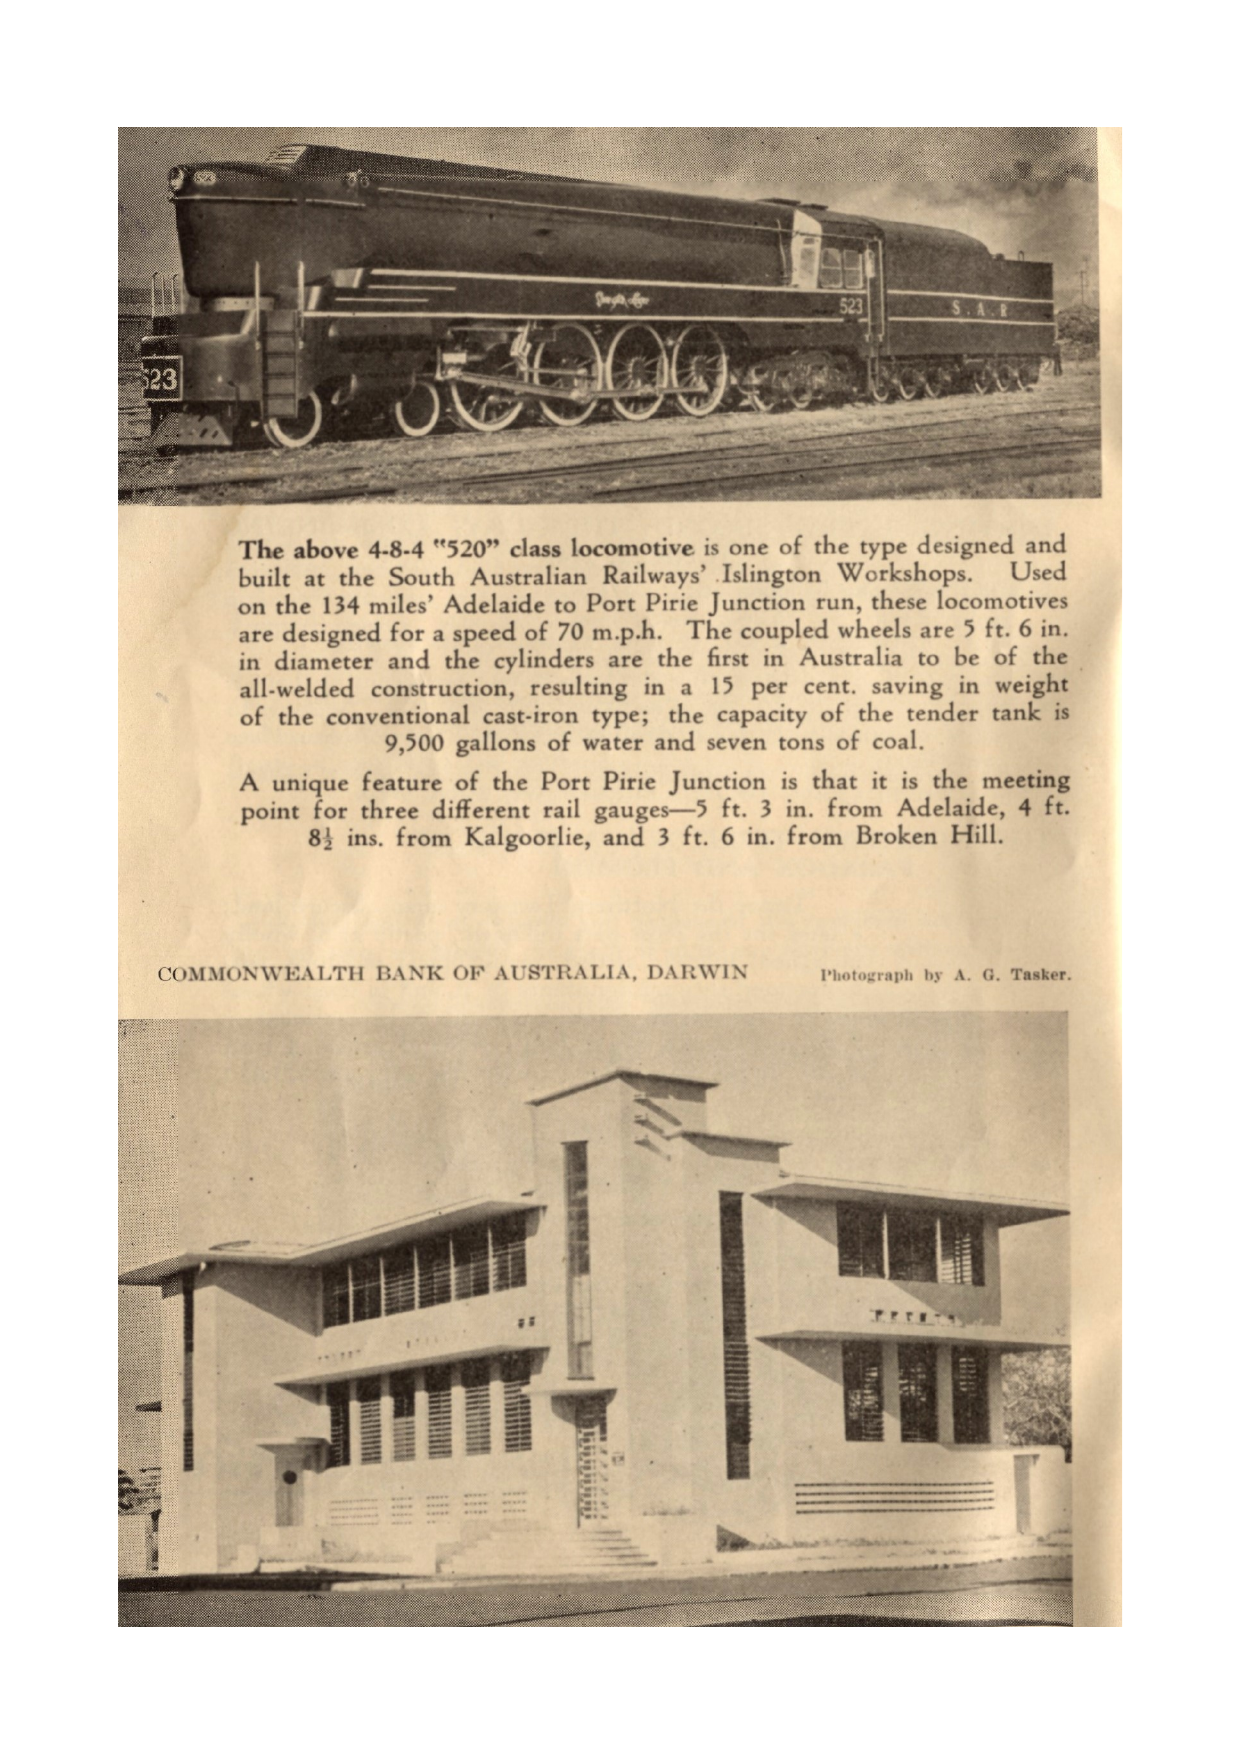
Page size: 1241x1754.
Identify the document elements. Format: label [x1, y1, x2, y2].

picture [118, 127, 1123, 1627]
